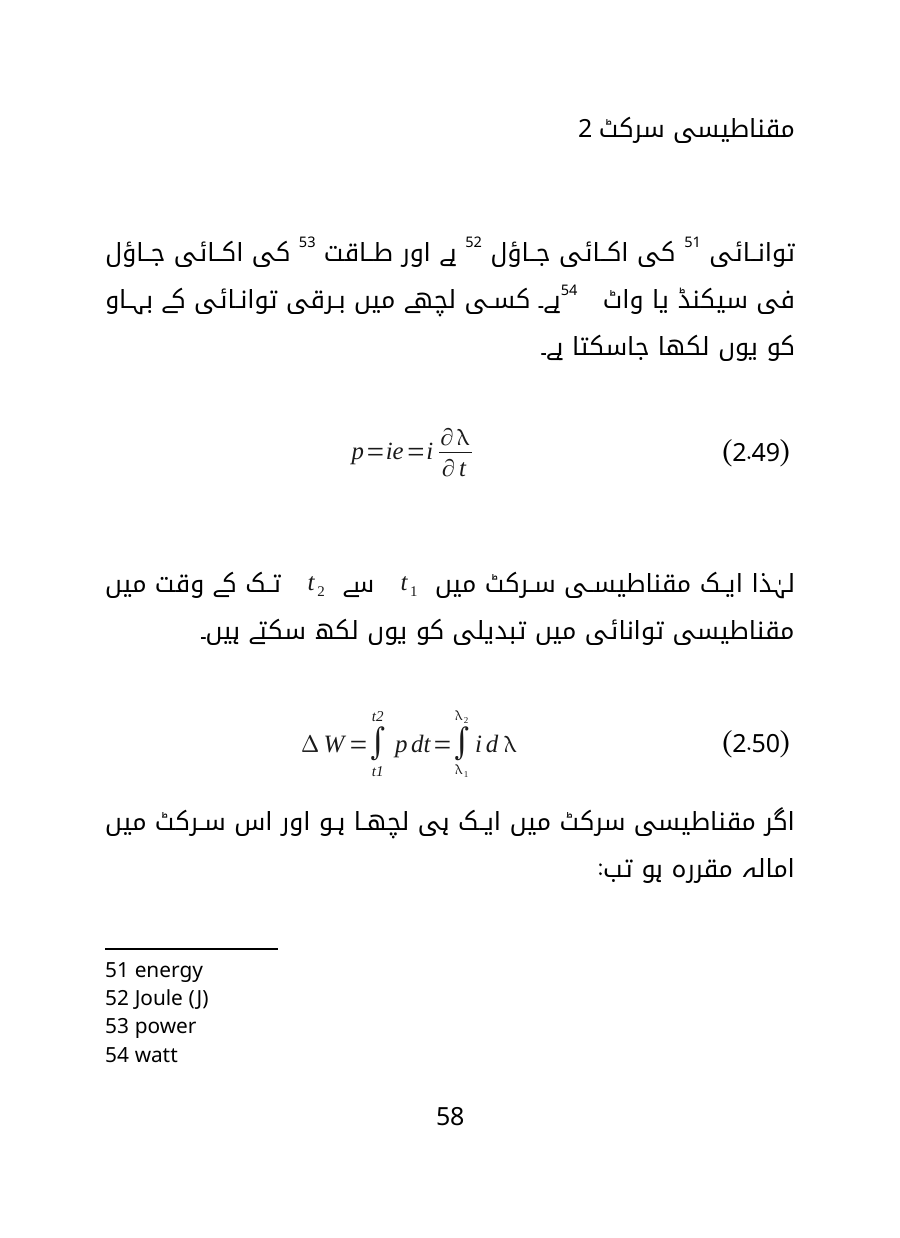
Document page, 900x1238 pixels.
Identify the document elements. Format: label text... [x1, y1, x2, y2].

table_header [105, 702, 706, 798]
table_header (2.50) [706, 702, 795, 798]
text watt [105, 1040, 795, 1068]
table_header [105, 418, 707, 501]
text اگر مقناطیسی سرکٹ میں ایک ہی لچھا ہو اور اس سرکٹ میں امالہ مقررہ ہو تب: [105, 798, 795, 893]
text Joule (J) [105, 983, 795, 1012]
table_header (2.49) [707, 418, 795, 501]
text توانائی کی اکائی جاؤل ہے اور طاقت کی اکائی جاؤل فی سیکنڈ یا واٹ ہے۔ کسی لچھے میں برقی توانائی کے بہاو کو یوں لکھا جاسکتا ہے۔ [105, 229, 795, 371]
text energy [105, 955, 795, 983]
text لہٰذا ایک مقناطیسی سرکٹ میں سے تک کے وقت میں مقناطیسی توانائی میں تبدیلی کو یوں لکھ سکتے ہیں۔ [105, 560, 795, 655]
text power [105, 1012, 795, 1040]
